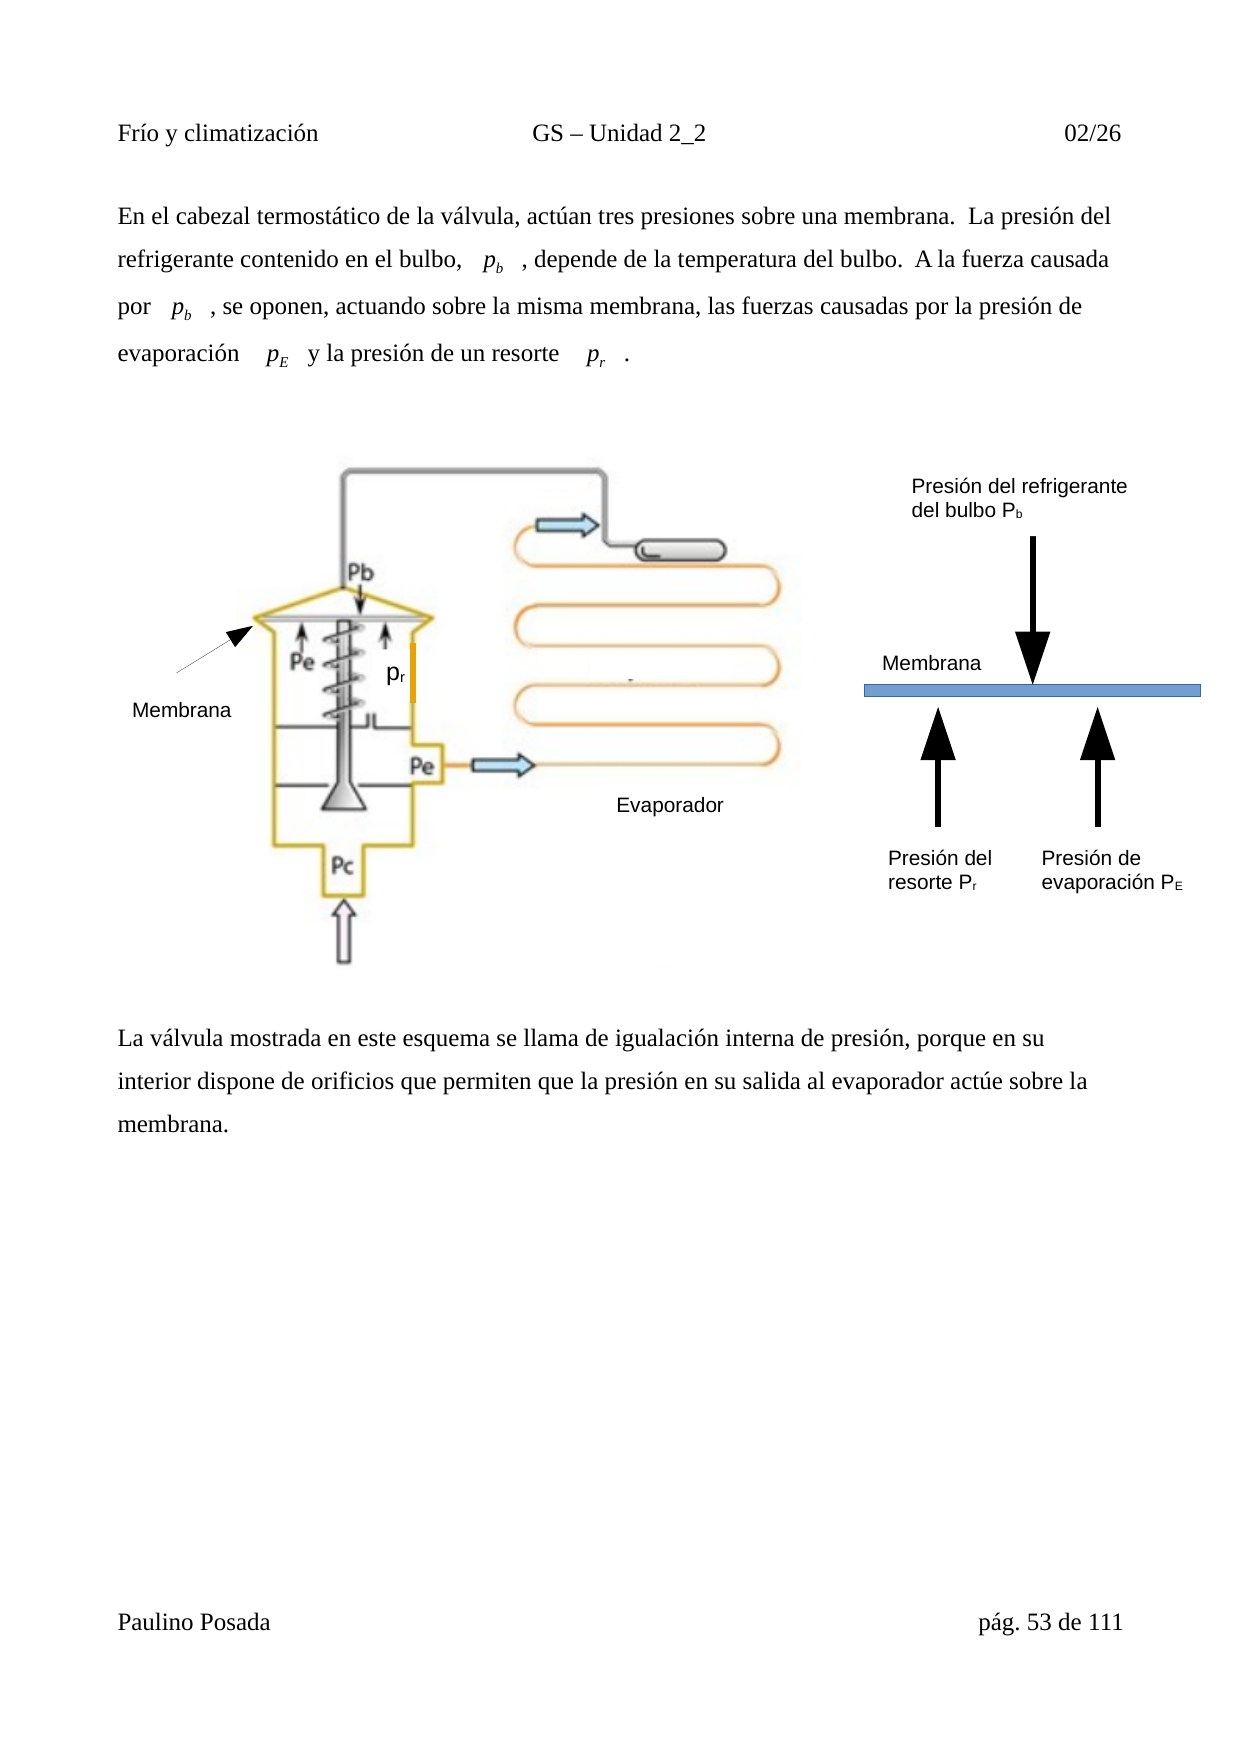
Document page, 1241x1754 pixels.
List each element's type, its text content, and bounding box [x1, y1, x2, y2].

text La válvula mostrada en este esquema se llama de igualación interna de presión, porque en su interior dispone de orificios que permiten que la presión en su salida al evaporador actúe sobre la membrana. [117, 1023, 1123, 1138]
picture [210, 449, 803, 969]
text En el cabezal termostático de la válvula, actúan tres presiones sobre una membrana. La presión del refrigerante contenido en el bulbo,, depende de la temperatura del bulbo. A la fuerza causada por, se oponen, actuando sobre la misma membrana, las fuerzas causadas por la presión de evaporación y la presión de un resorte . [117, 201, 1123, 371]
